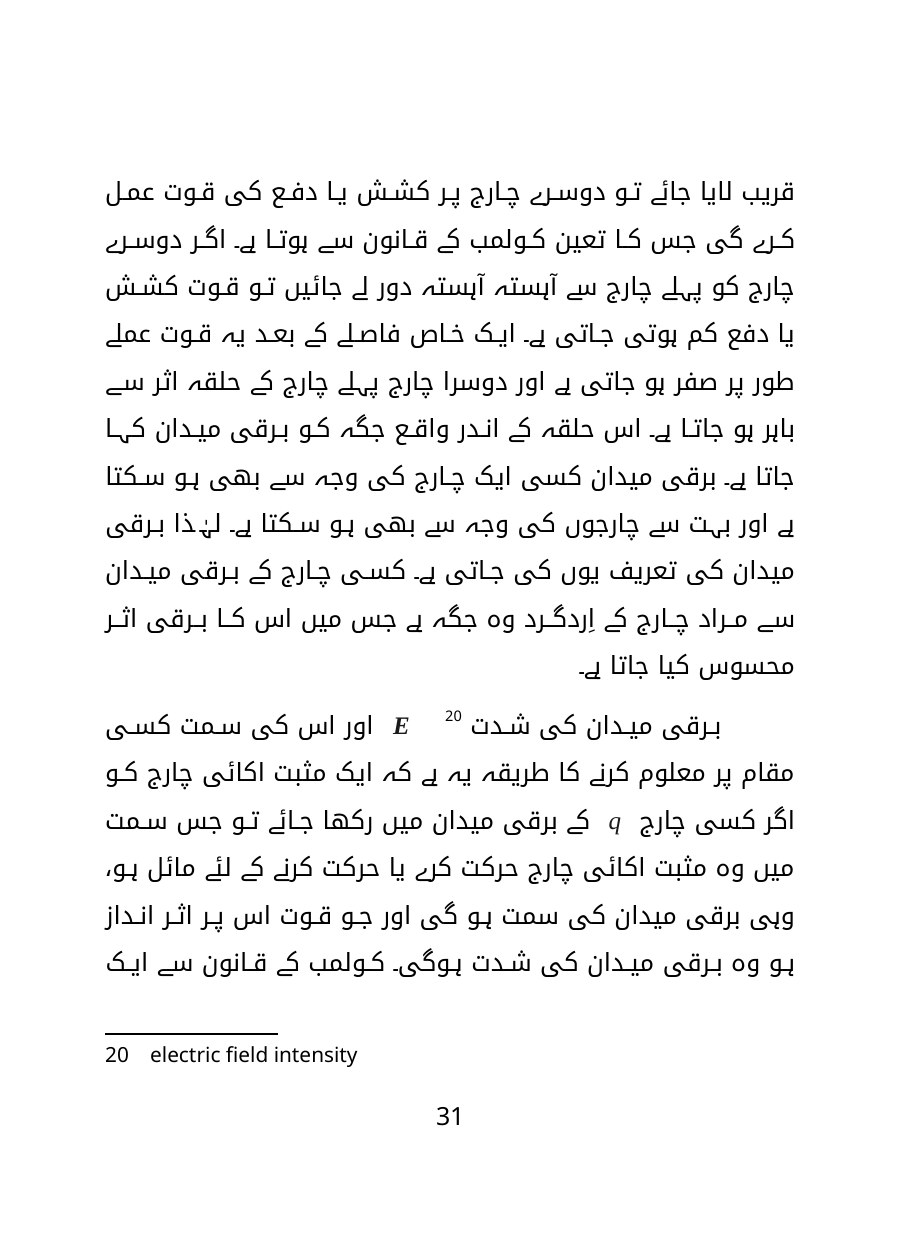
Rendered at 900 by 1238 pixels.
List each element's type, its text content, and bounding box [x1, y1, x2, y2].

text electric field intensity [105, 1040, 795, 1068]
text برقی میدان کی شدت اور اس کی سمت کسی مقام پر معلوم کرنے کا طریقہ یہ ہے کہ ایک مثبت اکائی چارج کو اگر کسی چارجکے برقی میدان میں رکھا جائے تو جس سمت میں وہ مثبت اکائی چارج حرکت کرے یا حرکت کرنے کے لئے مائل ہو، وہی برقی میدان کی سمت ہو گی اور جو قوت اس پر اثر انداز ہو وہ برقی میدان کی شدت ہوگی۔ کولمب کے قانون سے ایک چارجکی برقی میدان کی شدت کو یوں لکھا جا سکتا ہے۔ [105, 702, 795, 987]
text قریب لایا جائے تو دوسرے چارج پر کشش یا دفع کی قوت عمل کرے گی جس کا تعین کولمب کے قانون سے ہوتا ہے۔ اگر دوسرے چارج کو پہلے چارج سے آہستہ آہستہ دور لے جائیں تو قوت کشش یا دفع کم ہوتی جاتی ہے۔ ایک خاص فاصلے کے بعد یہ قوت عملے طور پر صفر ہو جاتی ہے اور دوسرا چارج پہلے چارج کے حلقہ اثر سے باہر ہو جاتا ہے۔ اس حلقہ کے اندر واقع جگہ کو برقی میدان کہا جاتا ہے۔ برقی میدان کسی ایک چارج کی وجہ سے بھی ہو سکتا ہے اور بہت سے چارجوں کی وجہ سے بھی ہو سکتا ہے۔ لہٰذا برقی میدان کی تعریف یوں کی جاتی ہے۔ کسی چارج کے برقی میدان سے مراد چارج کے اِردگرد وہ جگہ ہے جس میں اس کا برقی اثر محسوس کیا جاتا ہے۔ [105, 168, 795, 690]
